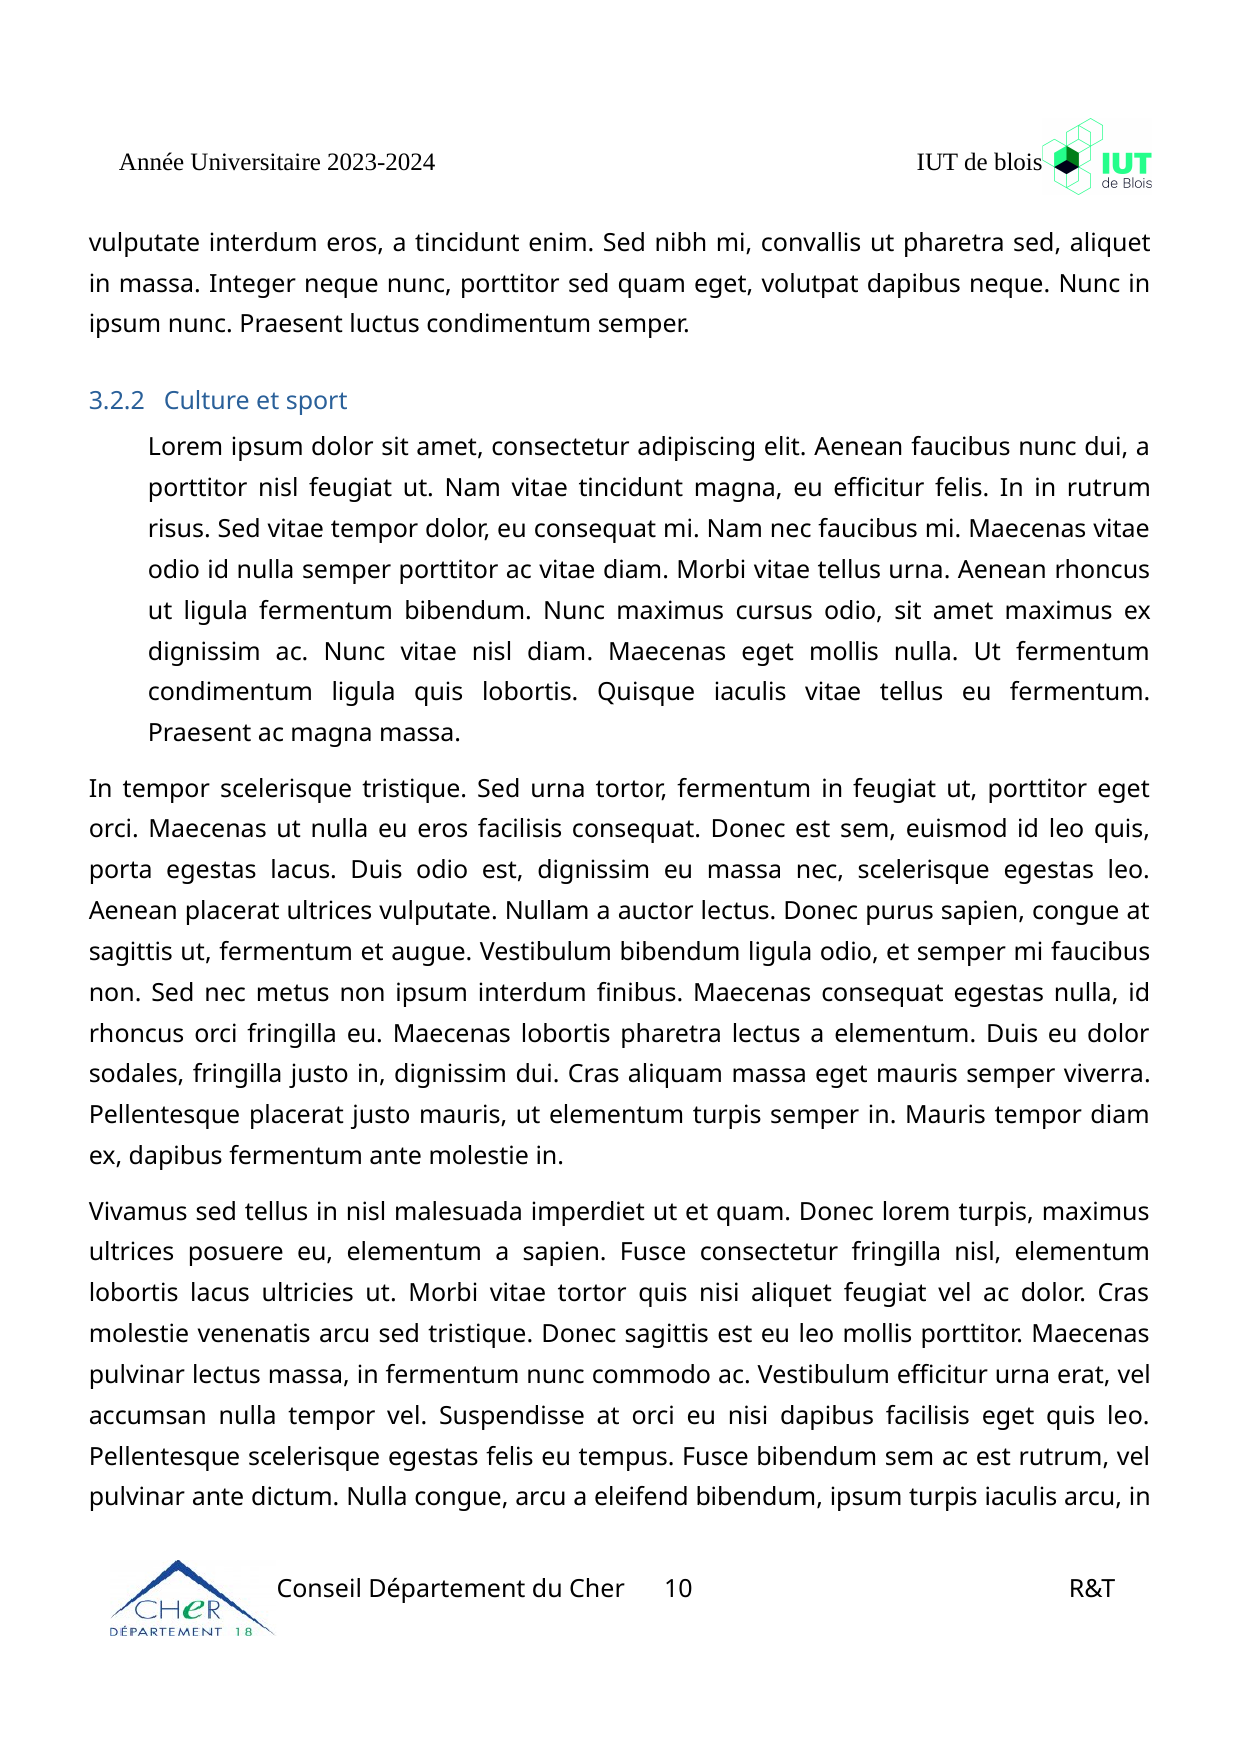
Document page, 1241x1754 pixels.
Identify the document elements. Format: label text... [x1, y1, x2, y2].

picture [110, 1560, 277, 1636]
text vulputate interdum eros, a tincidunt enim. Sed nibh mi, convallis ut pharetra sed, aliquet in massa. Integer neque nunc, porttitor sed quam eget, volutpat dapibus neque. Nunc in ipsum nunc. Praesent luctus condimentum semper. [88, 224, 1152, 340]
text Vivamus sed tellus in nisl malesuada imperdiet ut et quam. Donec lorem turpis, maximus ultrices posuere eu, elementum a sapien. Fusce consectetur fringilla nisl, elementum lobortis lacus ultricies ut. Morbi vitae tortor quis nisi aliquet feugiat vel ac dolor. Cras molestie venenatis arcu sed tristique. Donec sagittis est eu leo mollis porttitor. Maecenas pulvinar lectus massa, in fermentum nunc commodo ac. Vestibulum efficitur urna erat, vel accumsan nulla tempor vel. Suspendisse at orci eu nisi dapibus facilisis eget quis leo. Pellentesque scelerisque egestas felis eu tempus. Fusce bibendum sem ac est rutrum, vel pulvinar ante dictum. Nulla congue, arcu a eleifend bibendum, ipsum turpis iaculis arcu, in [88, 1193, 1152, 1513]
picture [1042, 118, 1152, 195]
subtitle Culture et sport [88, 382, 1033, 416]
text In tempor scelerisque tristique. Sed urna tortor, fermentum in feugiat ut, porttitor eget orci. Maecenas ut nulla eu eros facilisis consequat. Donec est sem, euismod id leo quis, porta egestas lacus. Duis odio est, dignissim eu massa nec, scelerisque egestas leo. Aenean placerat ultrices vulputate. Nullam a auctor lectus. Donec purus sapien, congue at sagittis ut, fermentum et augue. Vestibulum bibendum ligula odio, et semper mi faucibus non. Sed nec metus non ipsum interdum finibus. Maecenas consequat egestas nulla, id rhoncus orci fringilla eu. Maecenas lobortis pharetra lectus a elementum. Duis eu dolor sodales, fringilla justo in, dignissim dui. Cras aliquam massa eget mauris semper viverra. Pellentesque placerat justo mauris, ut elementum turpis semper in. Mauris tempor diam ex, dapibus fermentum ante molestie in. [88, 770, 1152, 1172]
text Lorem ipsum dolor sit amet, consectetur adipiscing elit. Aenean faucibus nunc dui, a porttitor nisl feugiat ut. Nam vitae tincidunt magna, eu efficitur felis. In in rutrum risus. Sed vitae tempor dolor, eu consequat mi. Nam nec faucibus mi. Maecenas vitae odio id nulla semper porttitor ac vitae diam. Morbi vitae tellus urna. Aenean rhoncus ut ligula fermentum bibendum. Nunc maximus cursus odio, sit amet maximus ex dignissim ac. Nunc vitae nisl diam. Maecenas eget mollis nulla. Ut fermentum condimentum ligula quis lobortis. Quisque iaculis vitae tellus eu fermentum. Praesent ac magna massa. [148, 429, 1152, 749]
